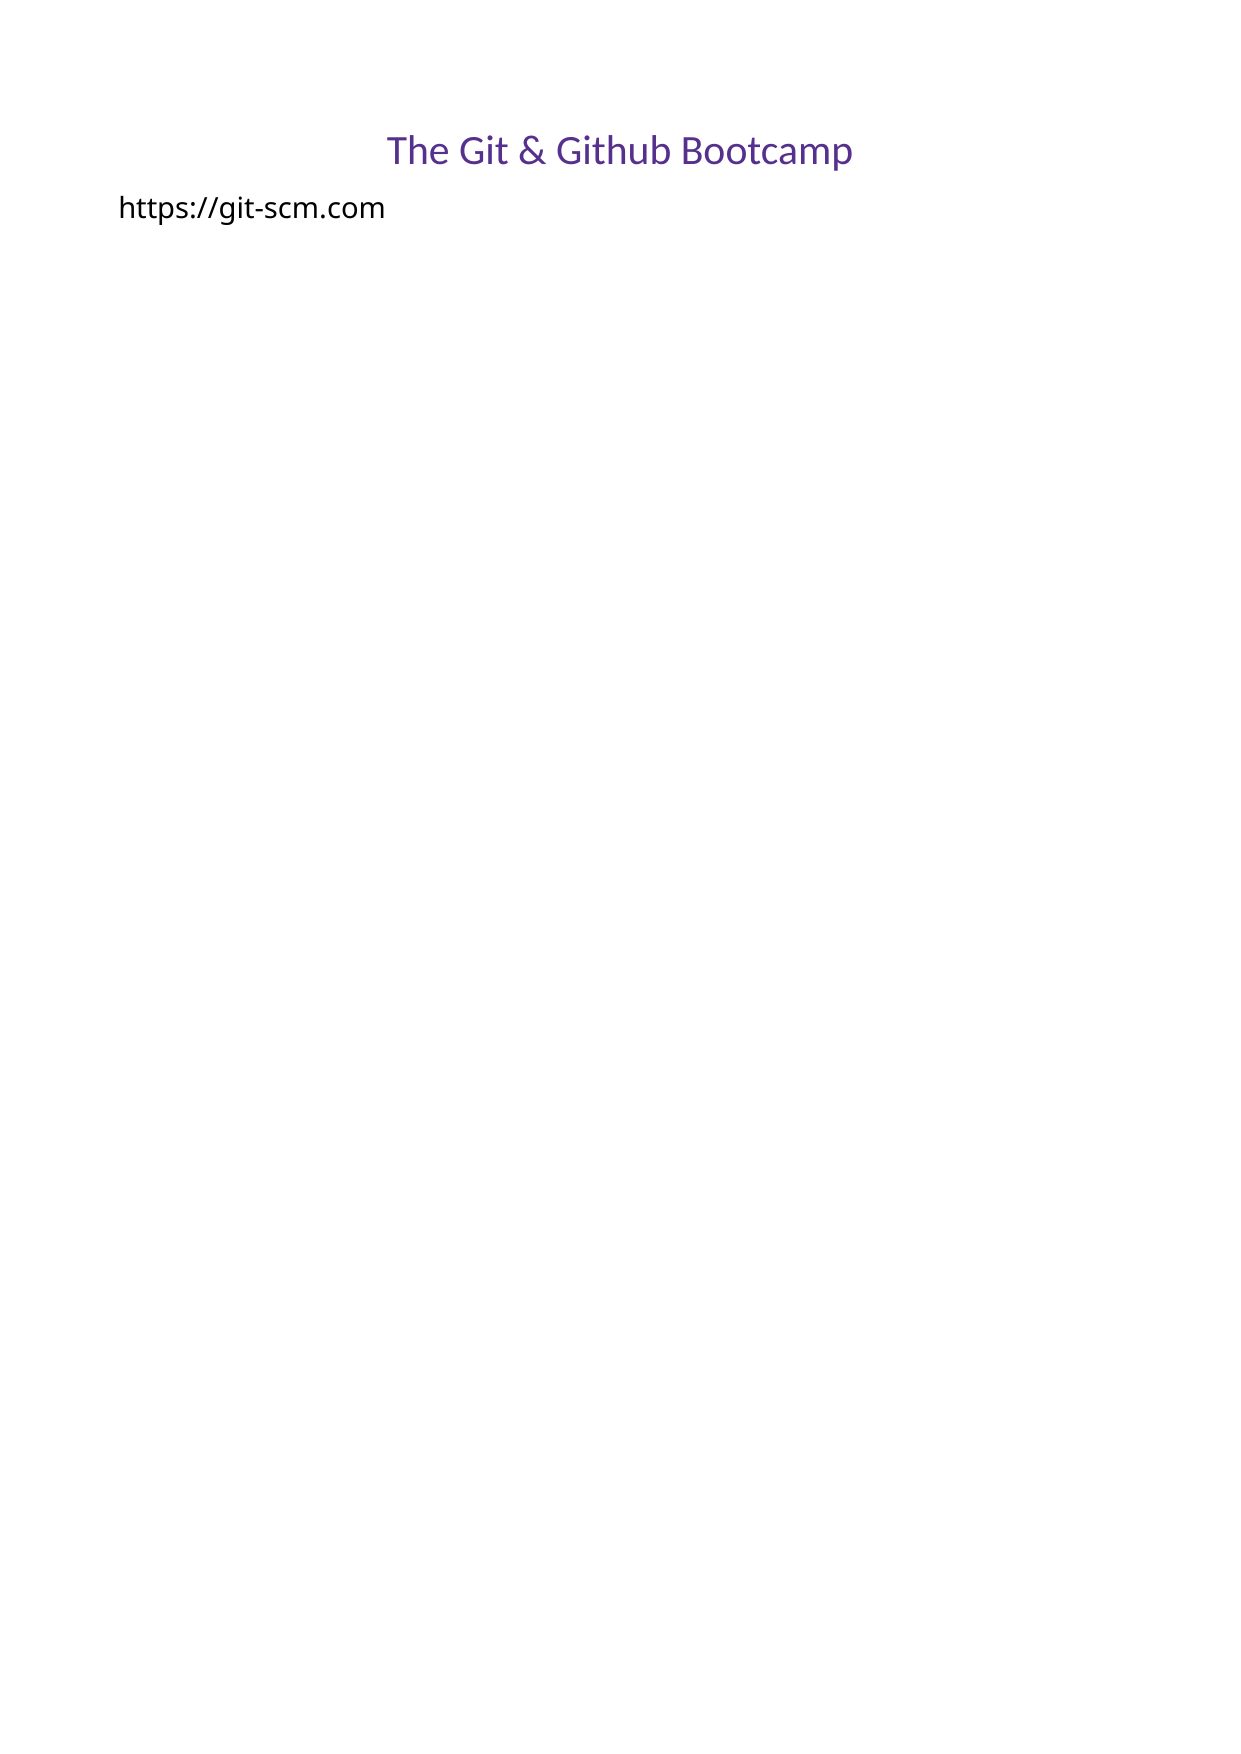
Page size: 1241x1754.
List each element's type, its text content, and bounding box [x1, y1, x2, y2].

subtitle The Git & Github Bootcamp [118, 124, 1122, 175]
text https://git-scm.com [118, 188, 1122, 227]
